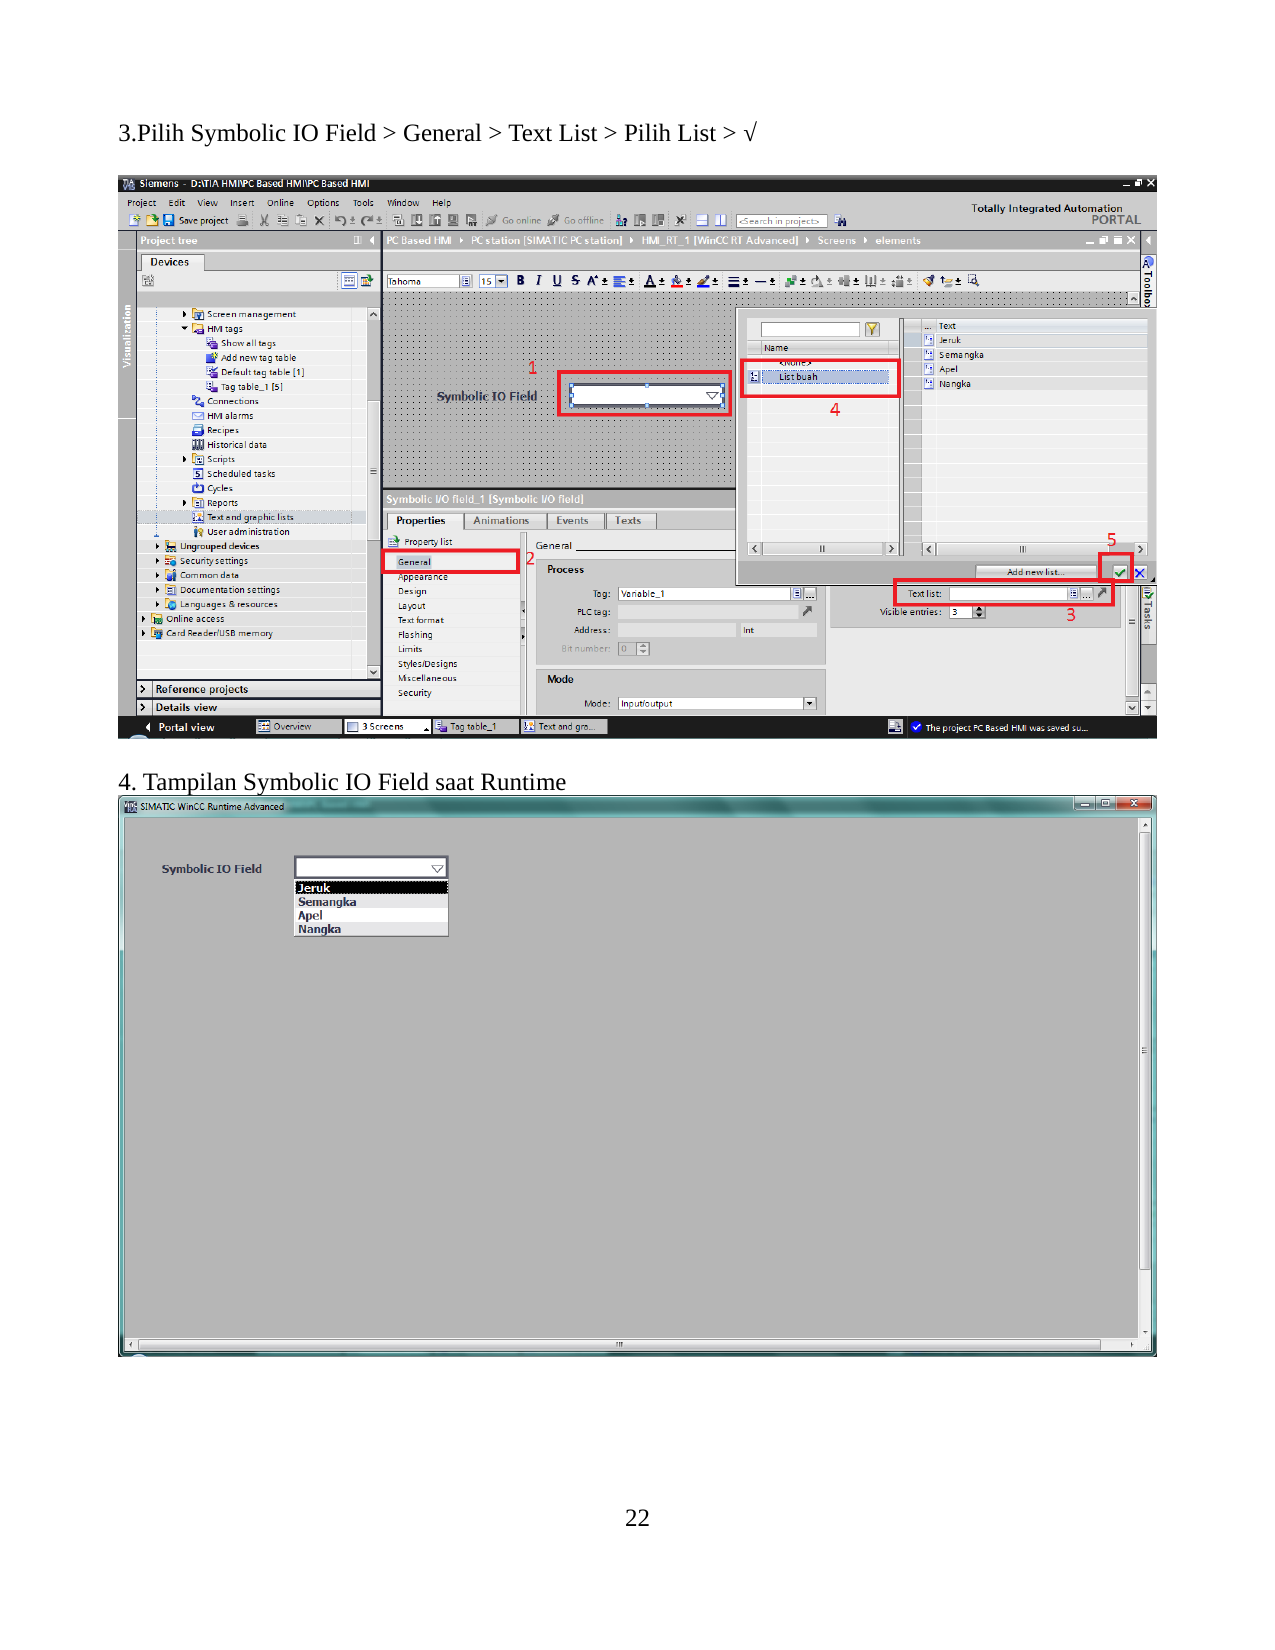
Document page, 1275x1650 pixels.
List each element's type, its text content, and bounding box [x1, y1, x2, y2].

text 3.Pilih Symbolic IO Field > General > Text List > Pilih List > √ [118, 118, 1157, 147]
picture [118, 795, 1157, 1357]
text 4. Tampilan Symbolic IO Field saat Runtime [118, 767, 1157, 795]
picture [118, 175, 1157, 739]
